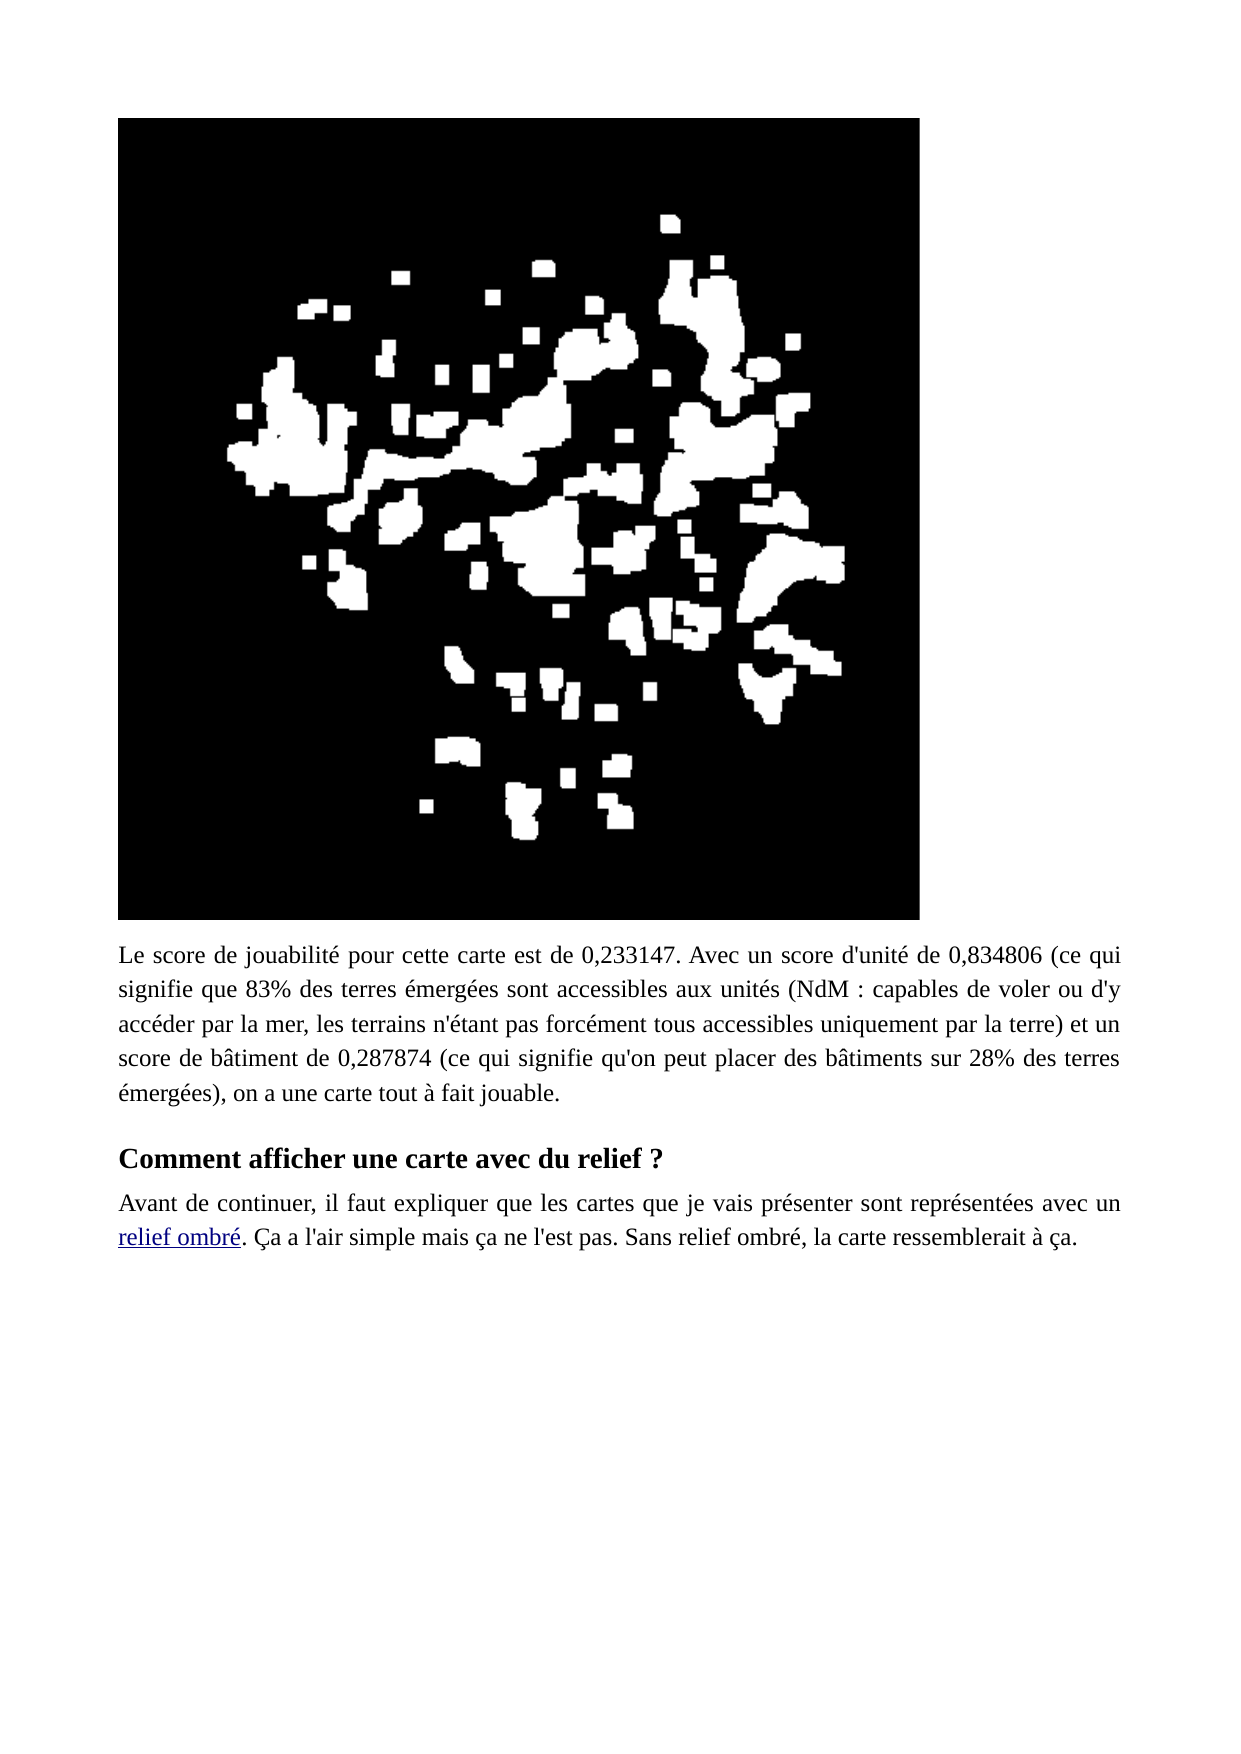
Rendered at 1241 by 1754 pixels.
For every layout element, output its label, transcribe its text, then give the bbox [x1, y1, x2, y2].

picture [118, 118, 920, 920]
text Le score de jouabilité pour cette carte est de 0,233147. Avec un score d'unité de 0,834806 (ce qui signifie que 83% des terres émergées sont accessibles aux unités (NdM : capables de voler ou d'y accéder par la mer, les terrains n'étant pas forcément tous accessibles uniquement par la terre) et un score de bâtiment de 0,287874 (ce qui signifie qu'on peut placer des bâtiments sur 28% des terres émergées), on a une carte tout à fait jouable. [118, 940, 1122, 1107]
subtitle Comment afficher une carte avec du relief ? [118, 1142, 1122, 1175]
text Avant de continuer, il faut expliquer que les cartes que je vais présenter sont représentées avec un relief ombré. Ça a l'air simple mais ça ne l'est pas. Sans relief ombré, la carte ressemblerait à ça. [118, 1188, 1122, 1251]
